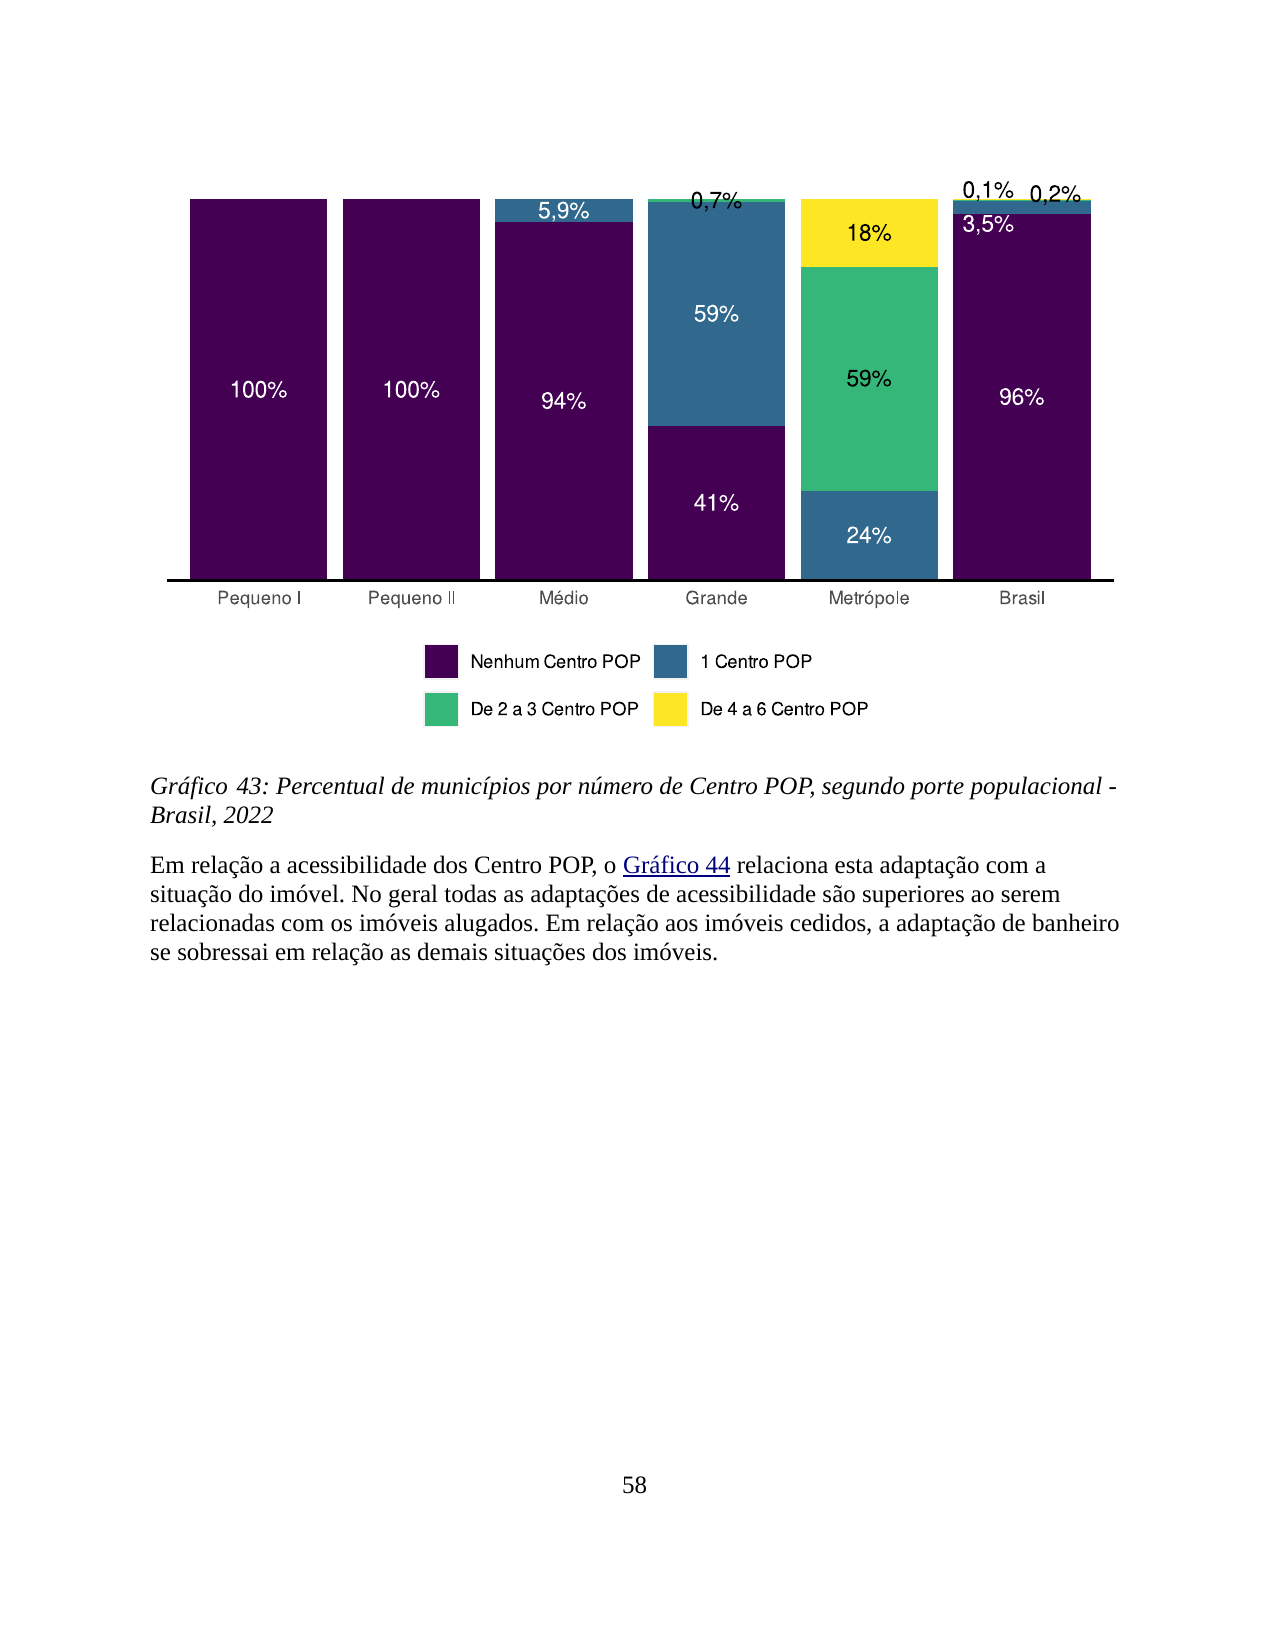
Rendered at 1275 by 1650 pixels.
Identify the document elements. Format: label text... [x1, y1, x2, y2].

table_header Gráfico 43: Percentual de municípios por número de Centro POP, segundo porte populacional - Brasil, 2022 [150, 751, 1125, 841]
text Em relação a acessibilidade dos Centro POP, o Gráfico 44 relaciona esta adaptação com a situação do imóvel. No geral todas as adaptações de acessibilidade são superiores ao serem relacionadas com os imóveis alugados. Em relação aos imóveis cedidos, a adaptação de banheiro se sobressai em relação as demais situações dos imóveis. [150, 850, 1125, 965]
